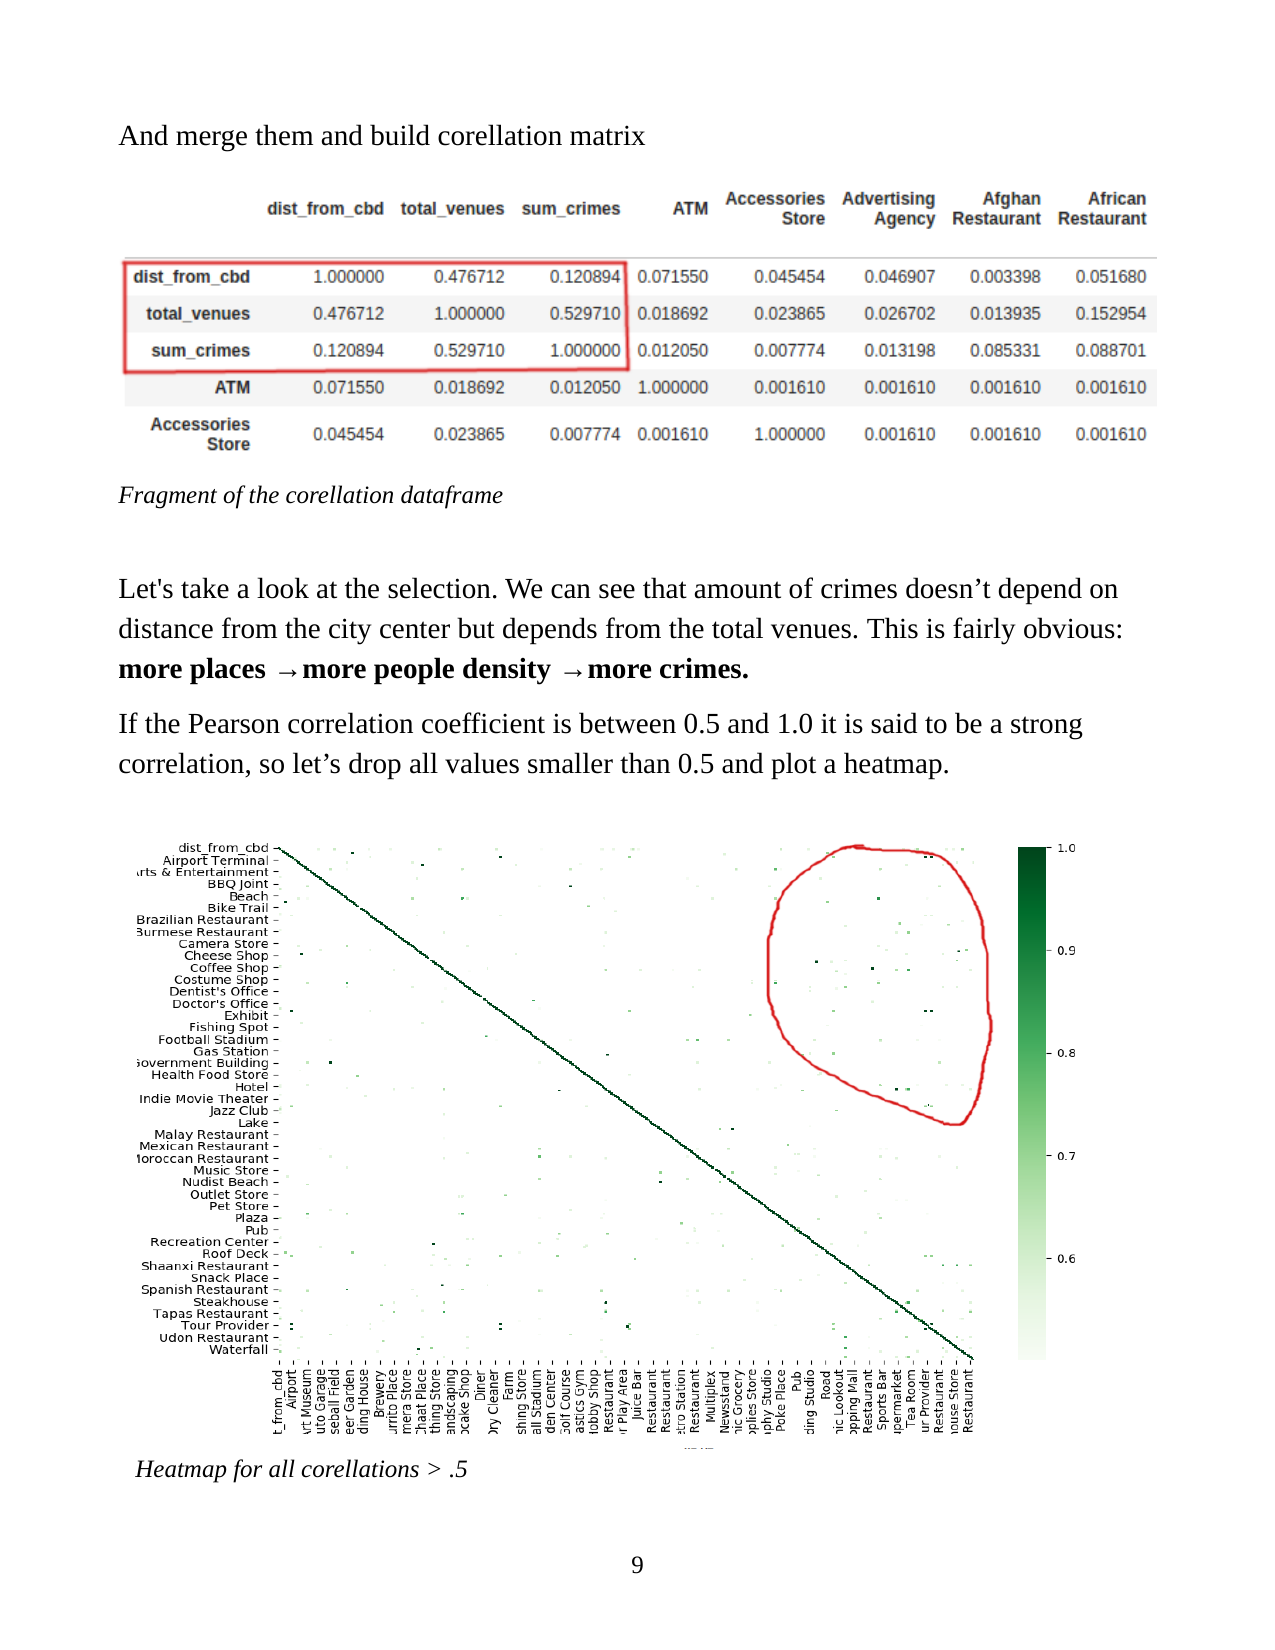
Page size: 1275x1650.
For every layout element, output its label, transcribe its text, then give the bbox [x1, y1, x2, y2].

text Heatmap for all corellations > .5 [135, 1449, 1118, 1482]
picture [118, 185, 1157, 476]
text Let's take a look at the selection. We can see that amount of crimes doesn’t depend on distance from the city center but depends from the total venues. This is fairly obvious: more places →more people density →more crimes. [118, 571, 1157, 685]
text If the Pearson correlation coefficient is between 0.5 and 1.0 it is said to be a strong correlation, so let’s drop all values smaller than 0.5 and plot a heatmap. [118, 706, 1157, 780]
text [135, 799, 1118, 811]
picture [135, 811, 1118, 1449]
text And merge them and build corellation matrix [118, 118, 1157, 152]
text Fragment of the corellation dataframe [118, 476, 1157, 509]
